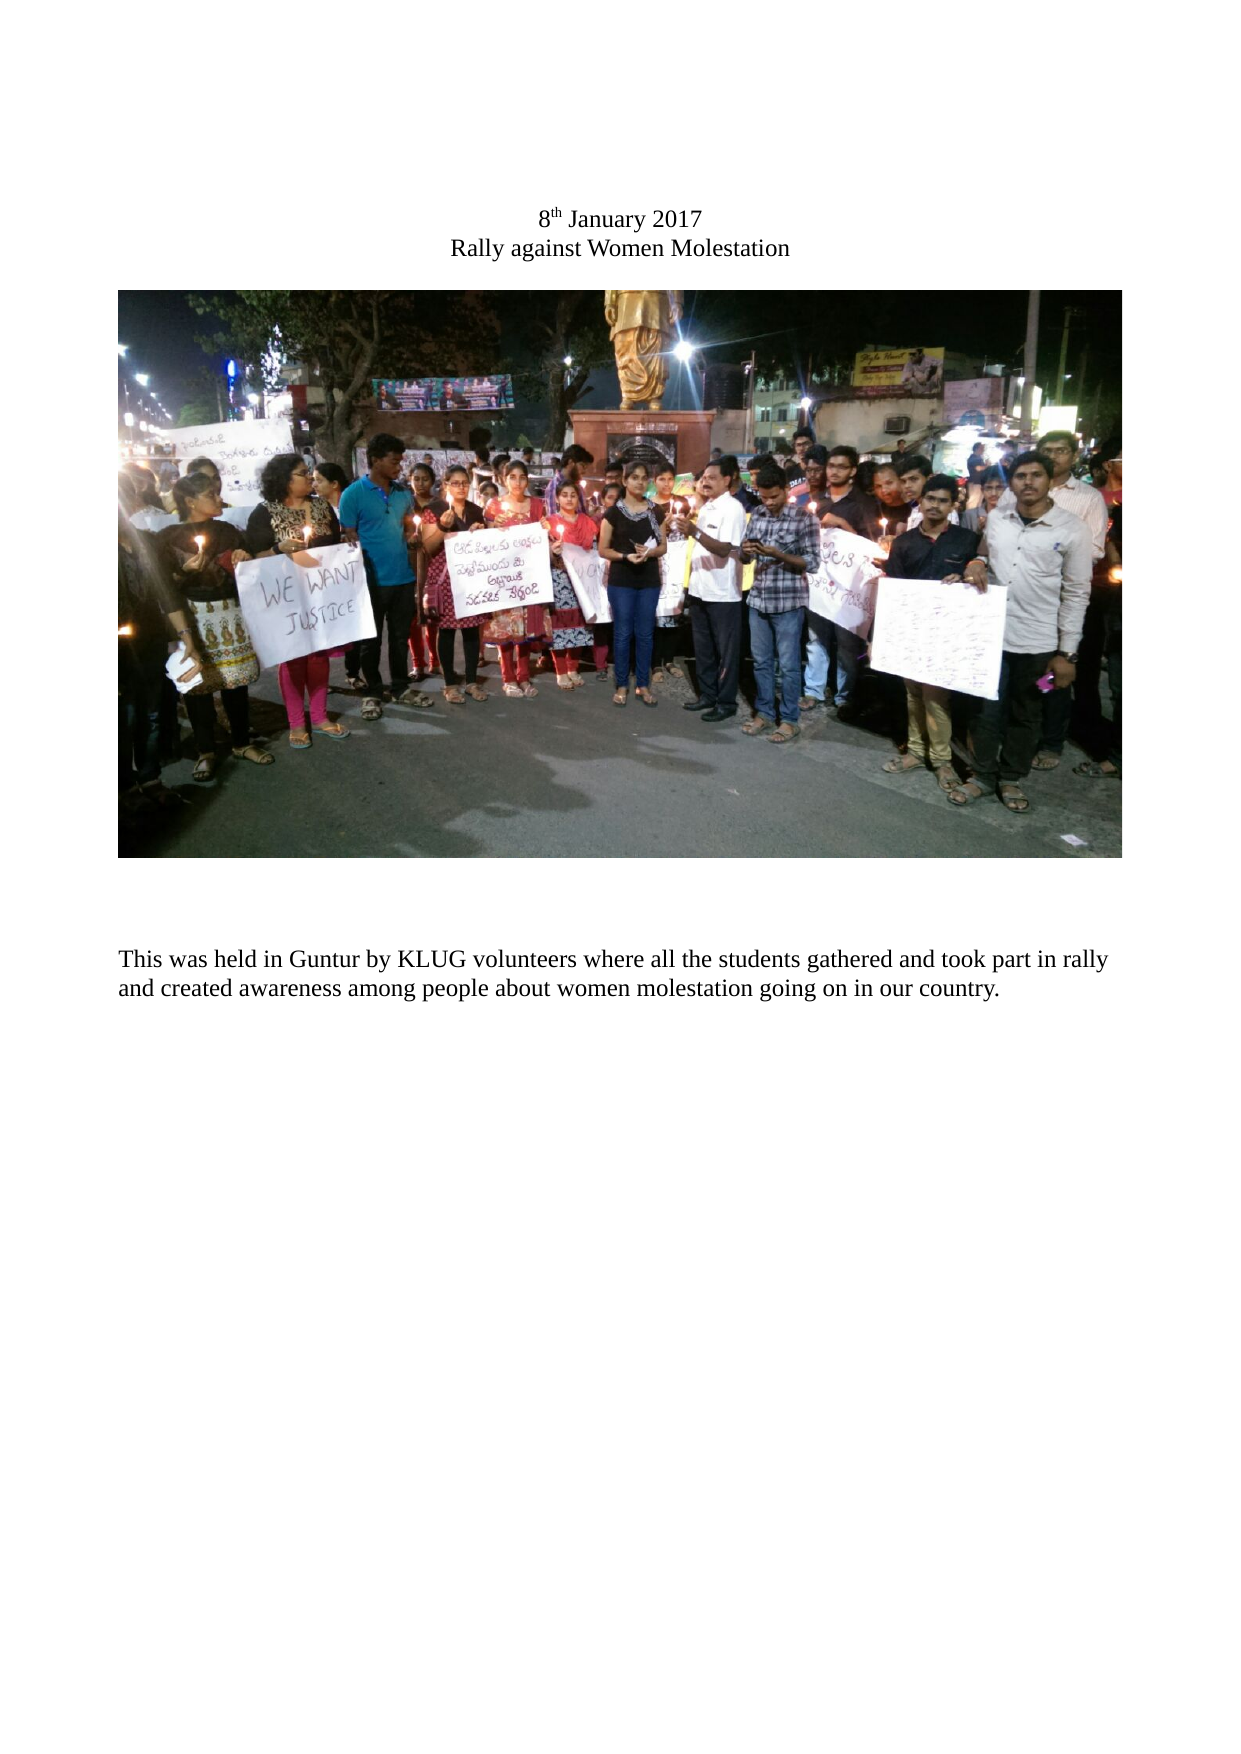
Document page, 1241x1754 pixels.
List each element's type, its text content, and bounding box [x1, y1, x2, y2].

text 8th January 2017 [118, 204, 1122, 233]
text This was held in Guntur by KLUG volunteers where all the students gathered and took part in rally and created awareness among people about women molestation going on in our country. [118, 944, 1122, 1001]
picture [118, 290, 1123, 858]
text Rally against Women Molestation [118, 233, 1122, 262]
